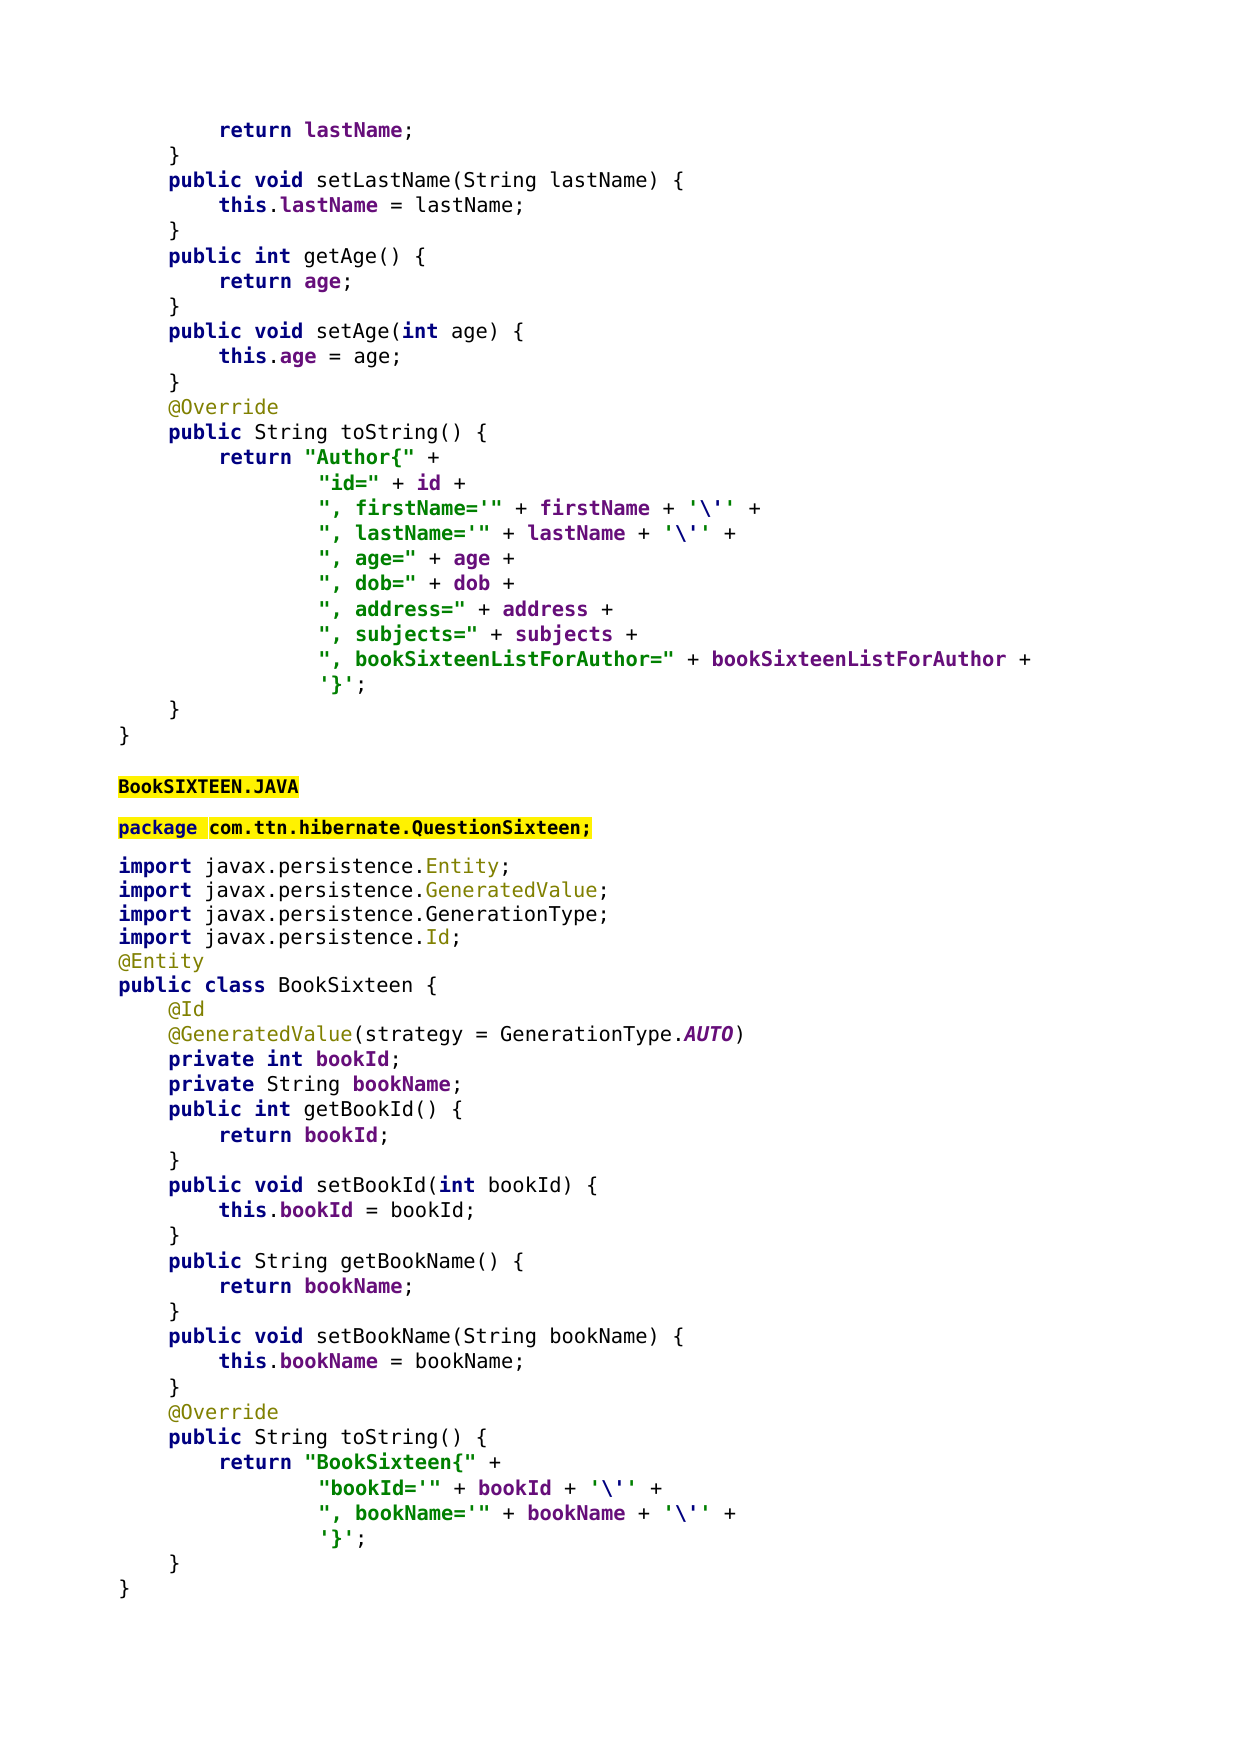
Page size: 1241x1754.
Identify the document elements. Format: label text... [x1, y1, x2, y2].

text '}'; [118, 1526, 1122, 1552]
text } [118, 1577, 1122, 1601]
text } [118, 1299, 1122, 1325]
text ", firstName='" + firstName + '\'' + [118, 496, 1122, 521]
text return lastName; [118, 118, 1122, 143]
text this.age = age; [118, 345, 1122, 370]
text private String bookName; [118, 1073, 1122, 1098]
text @Id [118, 997, 1122, 1022]
text ", dob=" + dob + [118, 572, 1122, 597]
text @Entity [118, 949, 1122, 973]
text import javax.persistence.Id; [118, 926, 1122, 949]
text ", subjects=" + subjects + [118, 622, 1122, 647]
text public void setAge(int age) { [118, 320, 1122, 345]
text public String toString() { [118, 1426, 1122, 1451]
text @Override [118, 395, 1122, 421]
text return bookName; [118, 1274, 1122, 1299]
text "bookId='" + bookId + '\'' + [118, 1476, 1122, 1501]
text this.lastName = lastName; [118, 194, 1122, 219]
text private int bookId; [118, 1047, 1122, 1073]
text } [118, 723, 1122, 747]
text '}'; [118, 673, 1122, 698]
text public class BookSixteen { [118, 973, 1122, 997]
text BookSIXTEEN.JAVA [118, 776, 1122, 798]
text return age; [118, 269, 1122, 294]
text } [118, 143, 1122, 168]
text public void setBookName(String bookName) { [118, 1325, 1122, 1350]
text public String toString() { [118, 421, 1122, 446]
text this.bookName = bookName; [118, 1350, 1122, 1375]
text return "BookSixteen{" + [118, 1451, 1122, 1476]
text } [118, 219, 1122, 244]
text } [118, 294, 1122, 320]
text package com.ttn.hibernate.QuestionSixteen; [118, 817, 1122, 839]
text import javax.persistence.Entity; [118, 854, 1122, 878]
text ", address=" + address + [118, 597, 1122, 622]
text } [118, 698, 1122, 723]
text public void setLastName(String lastName) { [118, 168, 1122, 194]
text ", lastName='" + lastName + '\'' + [118, 521, 1122, 547]
text this.bookId = bookId; [118, 1199, 1122, 1224]
text public void setBookId(int bookId) { [118, 1173, 1122, 1199]
text return "Author{" + [118, 446, 1122, 471]
text public String getBookName() { [118, 1249, 1122, 1274]
text ", age=" + age + [118, 547, 1122, 572]
text } [118, 1148, 1122, 1173]
text @GeneratedValue(strategy = GenerationType.AUTO) [118, 1022, 1122, 1047]
text import javax.persistence.GeneratedValue; [118, 878, 1122, 902]
text public int getAge() { [118, 244, 1122, 269]
text } [118, 370, 1122, 395]
text } [118, 1224, 1122, 1249]
text "id=" + id + [118, 471, 1122, 496]
text public int getBookId() { [118, 1098, 1122, 1123]
text ", bookName='" + bookName + '\'' + [118, 1501, 1122, 1526]
text return bookId; [118, 1123, 1122, 1148]
text } [118, 1552, 1122, 1577]
text @Override [118, 1400, 1122, 1426]
text import javax.persistence.GenerationType; [118, 902, 1122, 926]
text } [118, 1375, 1122, 1400]
text ", bookSixteenListForAuthor=" + bookSixteenListForAuthor + [118, 647, 1122, 673]
